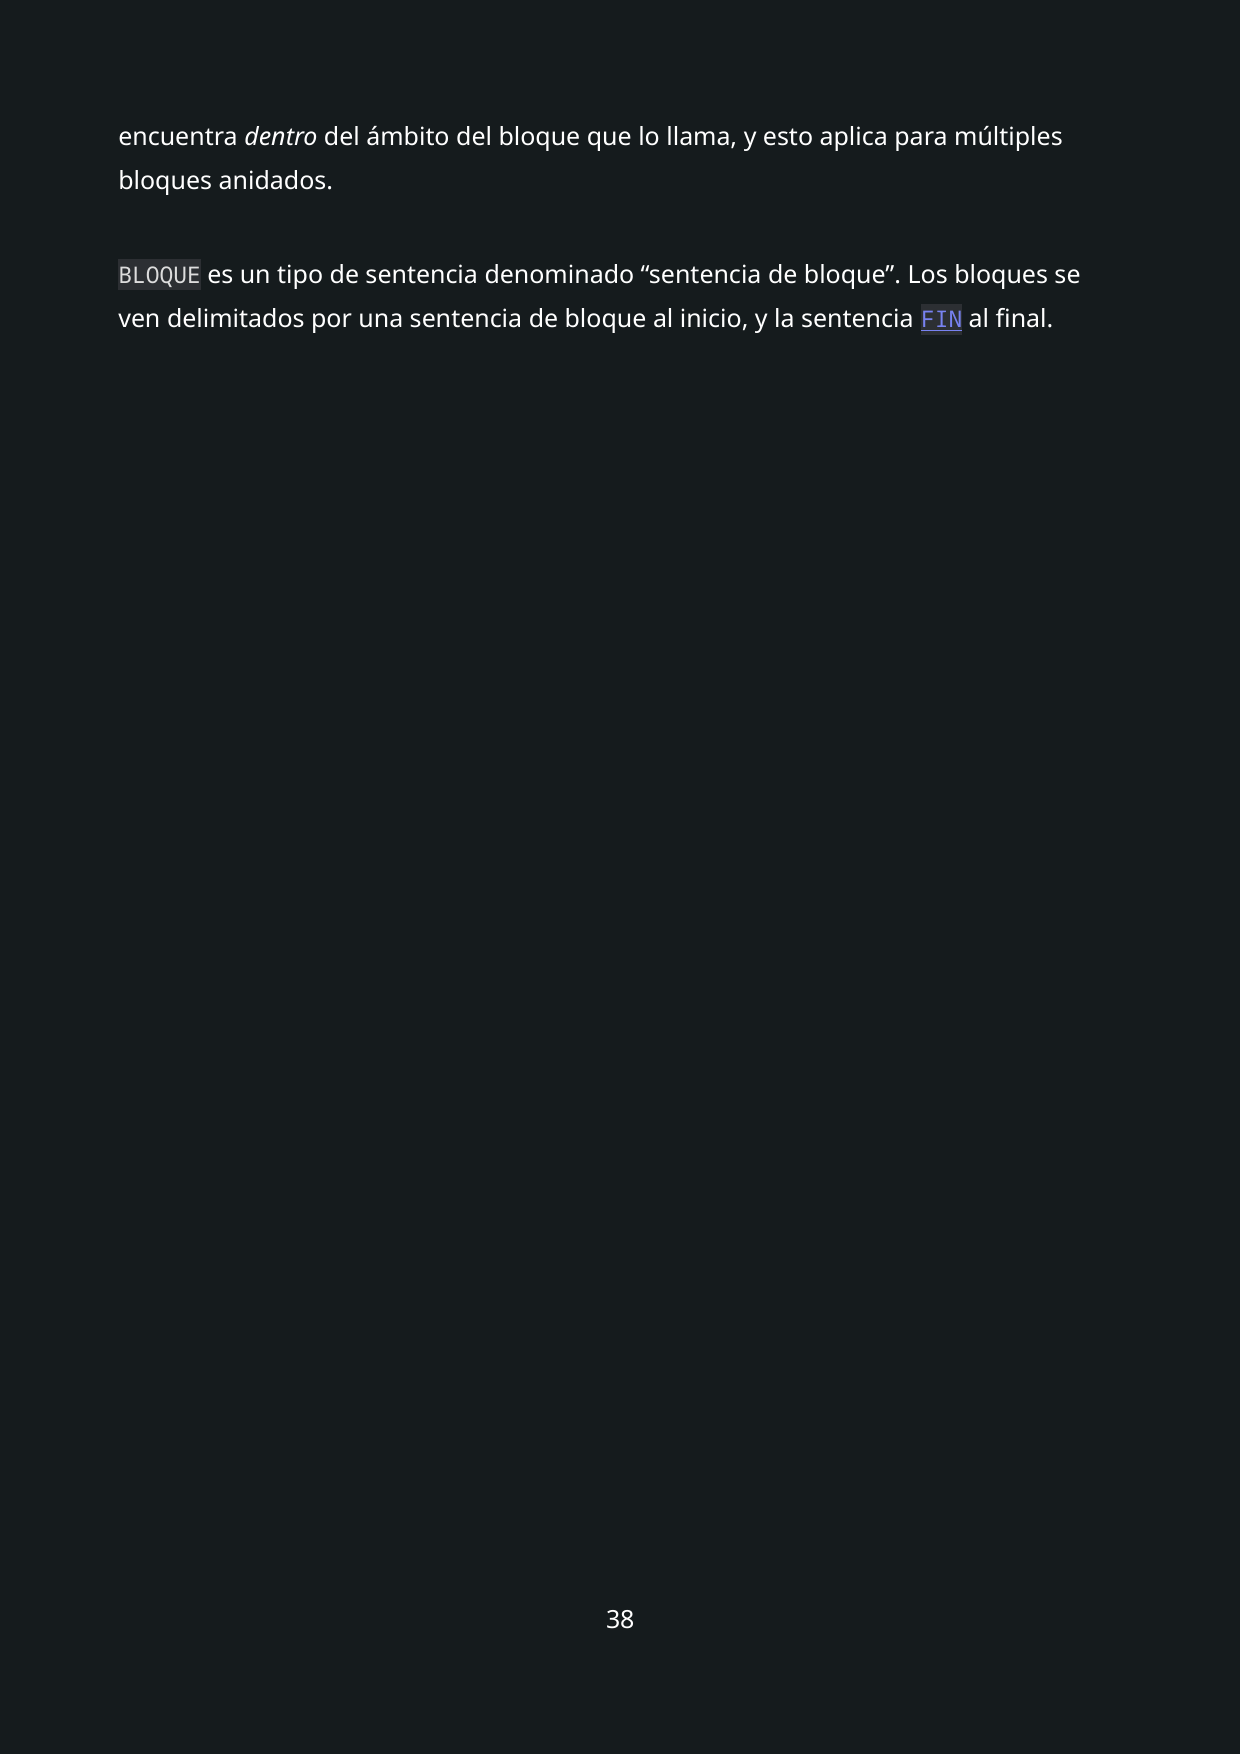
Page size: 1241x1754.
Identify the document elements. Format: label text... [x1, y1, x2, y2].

text encuentra dentro del ámbito del bloque que lo llama, y esto aplica para múltiples bloques anidados. [118, 118, 1122, 196]
text BLOQUE es un tipo de sentencia denominado “sentencia de bloque”. Los bloques se ven delimitados por una sentencia de bloque al inicio, y la sentencia FIN al final. [118, 257, 1122, 335]
